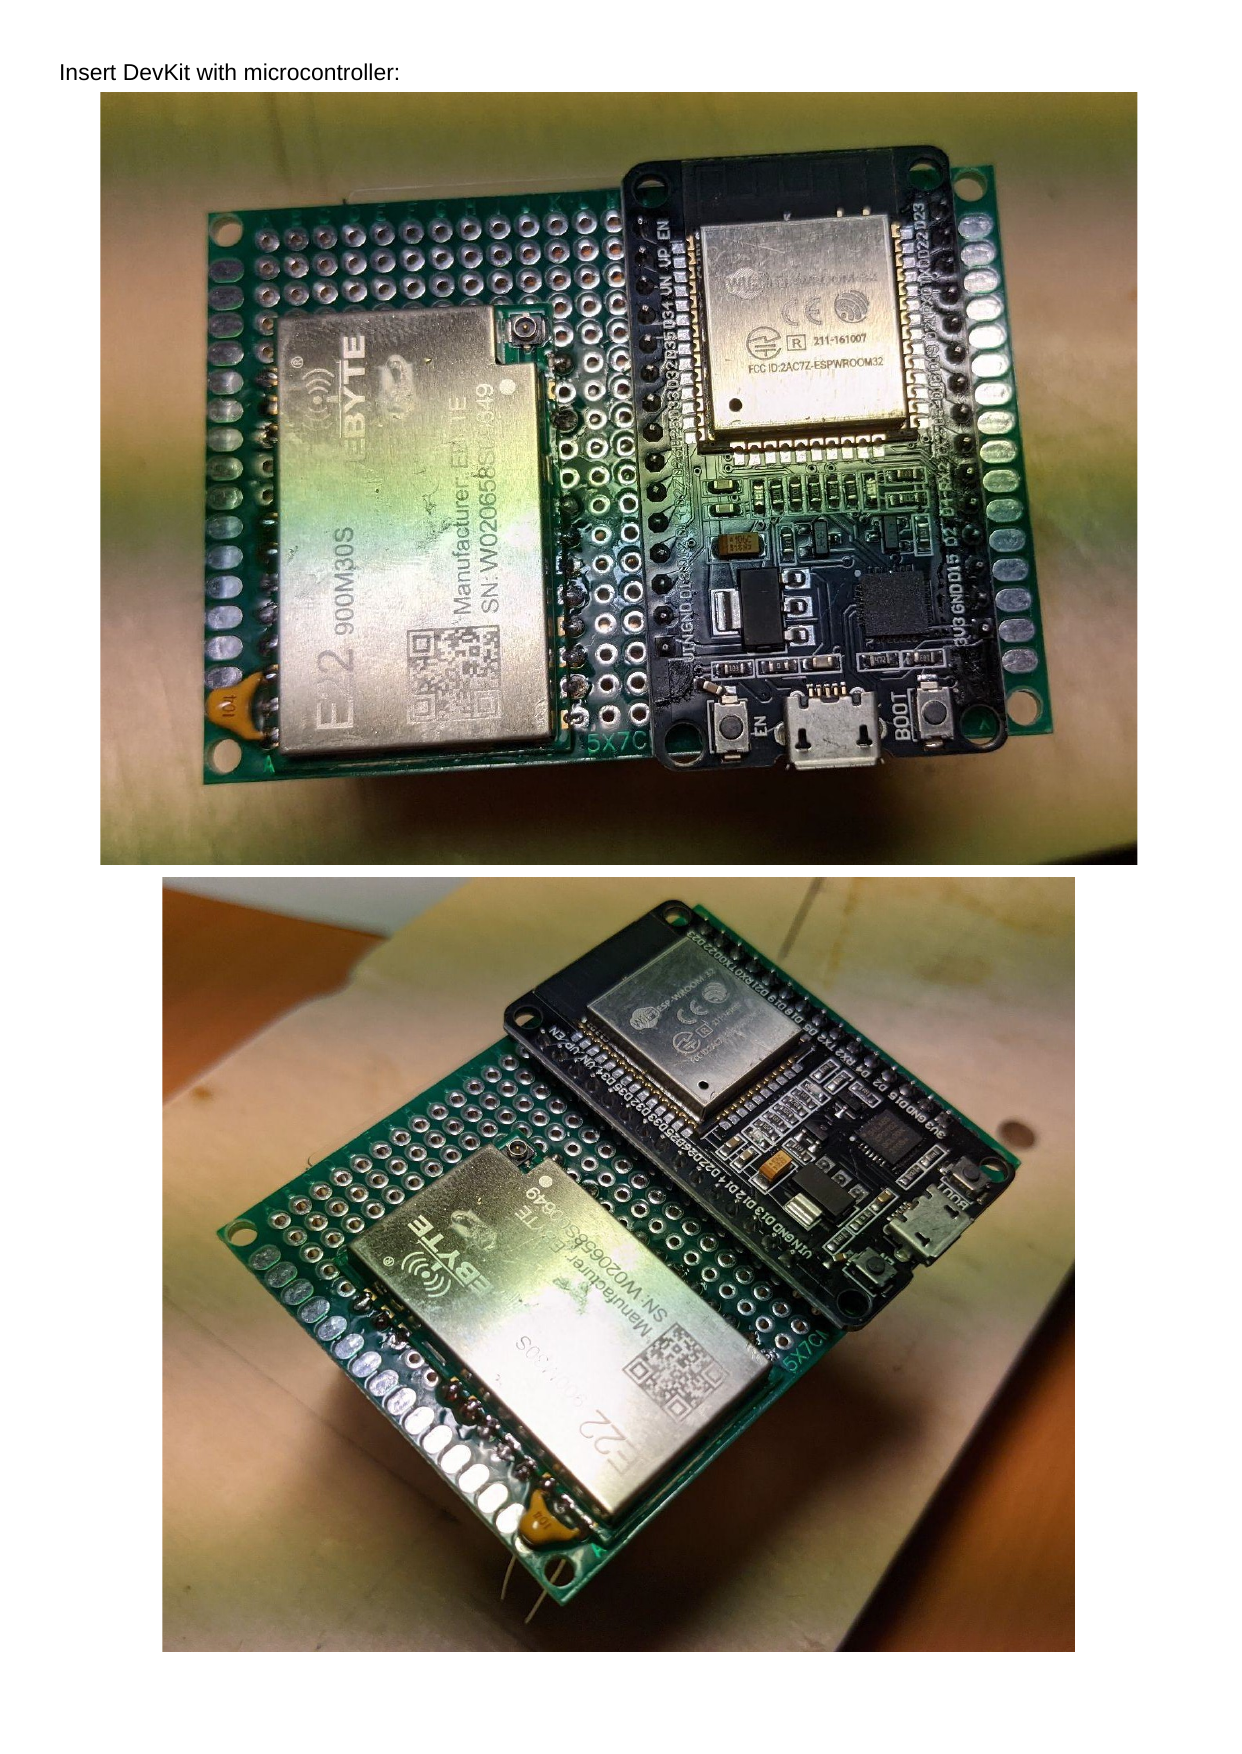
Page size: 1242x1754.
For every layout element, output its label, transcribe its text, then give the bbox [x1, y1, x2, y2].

picture [100, 92, 1138, 865]
picture [162, 877, 1075, 1652]
text Insert DevKit with microcontroller: [59, 59, 1196, 85]
